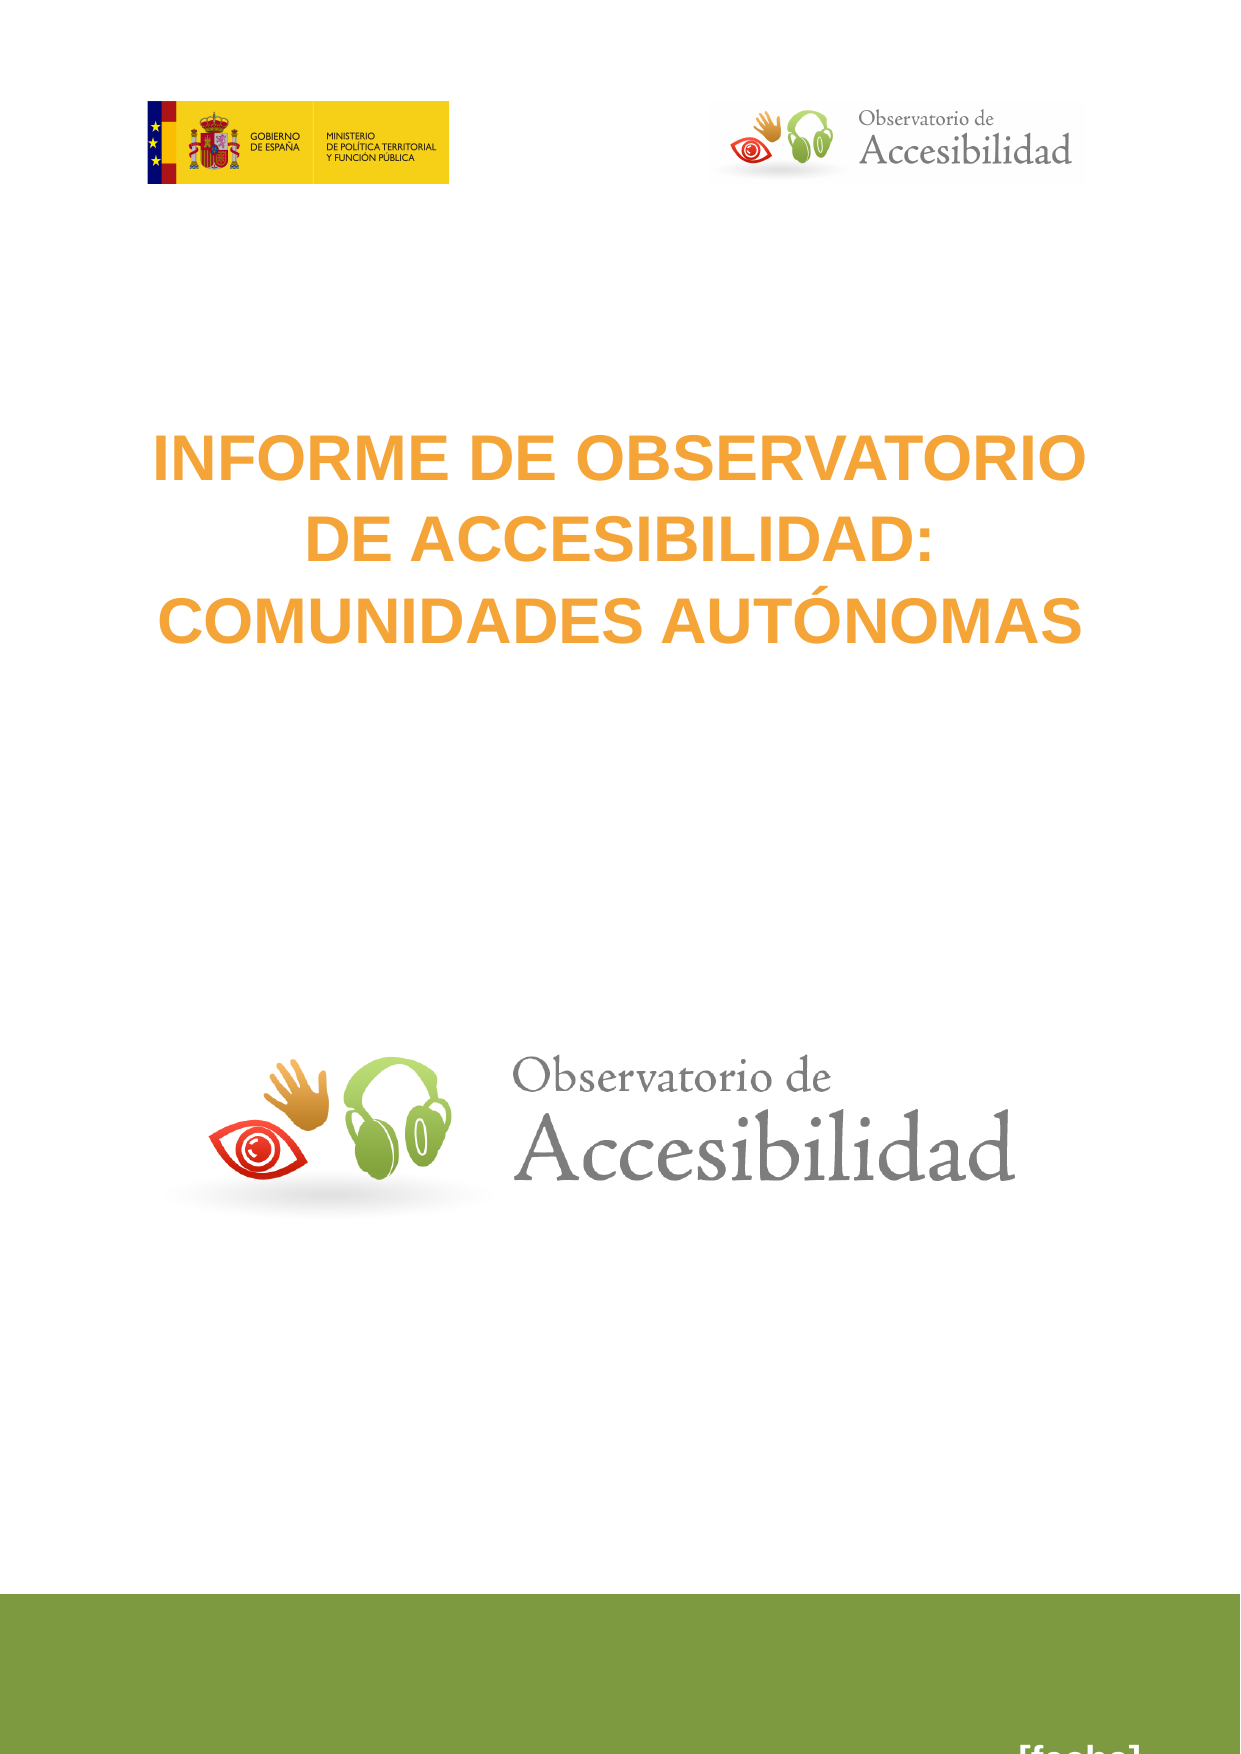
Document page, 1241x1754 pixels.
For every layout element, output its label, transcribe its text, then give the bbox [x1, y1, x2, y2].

picture [147, 101, 450, 184]
text Informe de observatorio de accesibilidad: comunidades autónomas [148, 420, 1092, 657]
picture [710, 101, 1086, 184]
text [fecha] [0, 1737, 1193, 1754]
picture [147, 1015, 1167, 1239]
